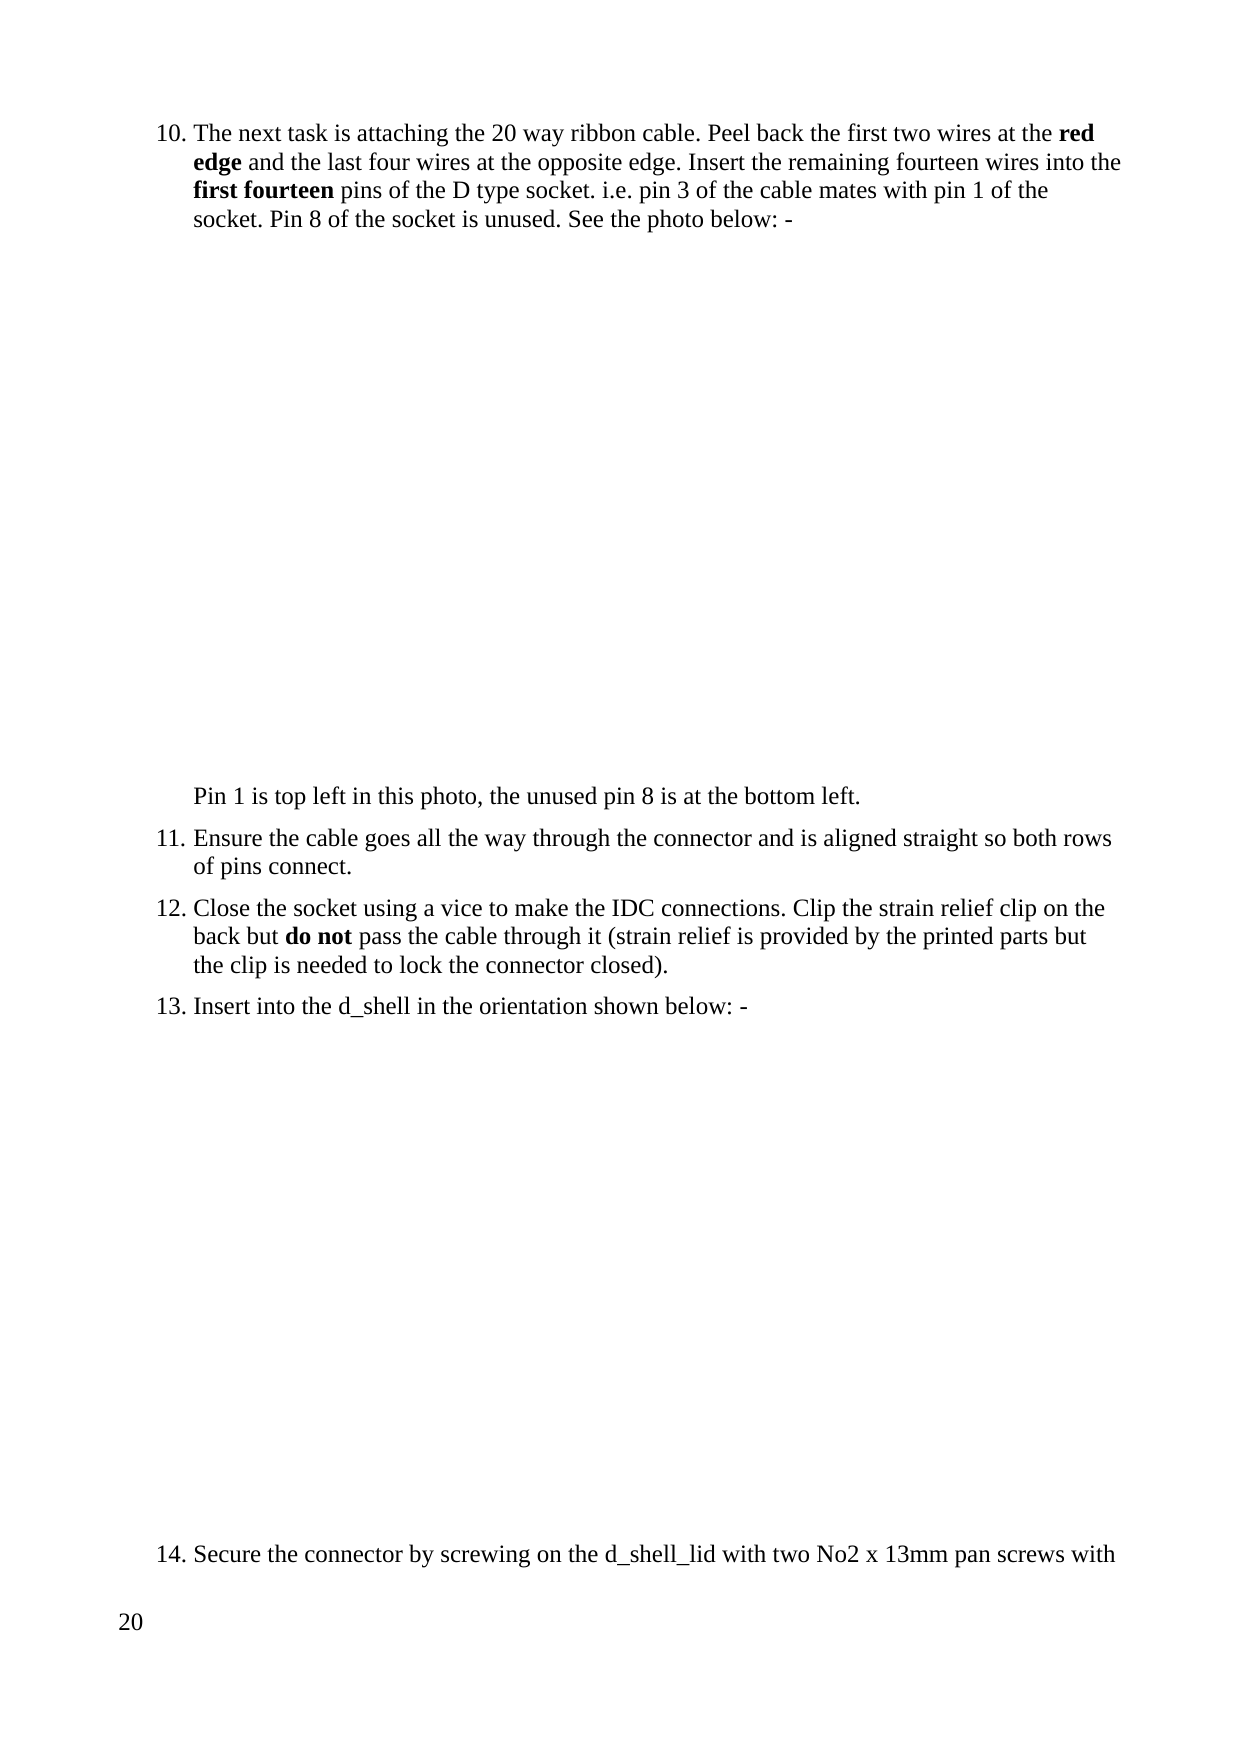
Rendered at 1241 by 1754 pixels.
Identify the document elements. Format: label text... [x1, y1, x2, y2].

list Pin 1 is top left in this photo, the unused pin 8 is at the bottom left. [156, 781, 1122, 810]
list Secure the connector by screwing on the d_shell_lid with two No2 x 13mm pan screws with [156, 1539, 1122, 1568]
list Ensure the cable goes all the way through the connector and is aligned straight so both rows of pins connect. [156, 823, 1122, 880]
list Insert into the d_shell in the orientation shown below: - [156, 991, 1122, 1020]
list The next task is attaching the 20 way ribbon cable. Peel back the first two wires at the red edge and the last four wires at the opposite edge. Insert the remaining fourteen wires into the first fourteen pins of the D type socket. i.e. pin 3 of the cable mates with pin 1 of the socket. Pin 8 of the socket is unused. See the photo below: - [156, 118, 1122, 233]
list Close the socket using a vice to make the IDC connections. Clip the strain relief clip on the back but do not pass the cable through it (strain relief is provided by the printed parts but the clip is needed to lock the connector closed). [156, 893, 1122, 979]
